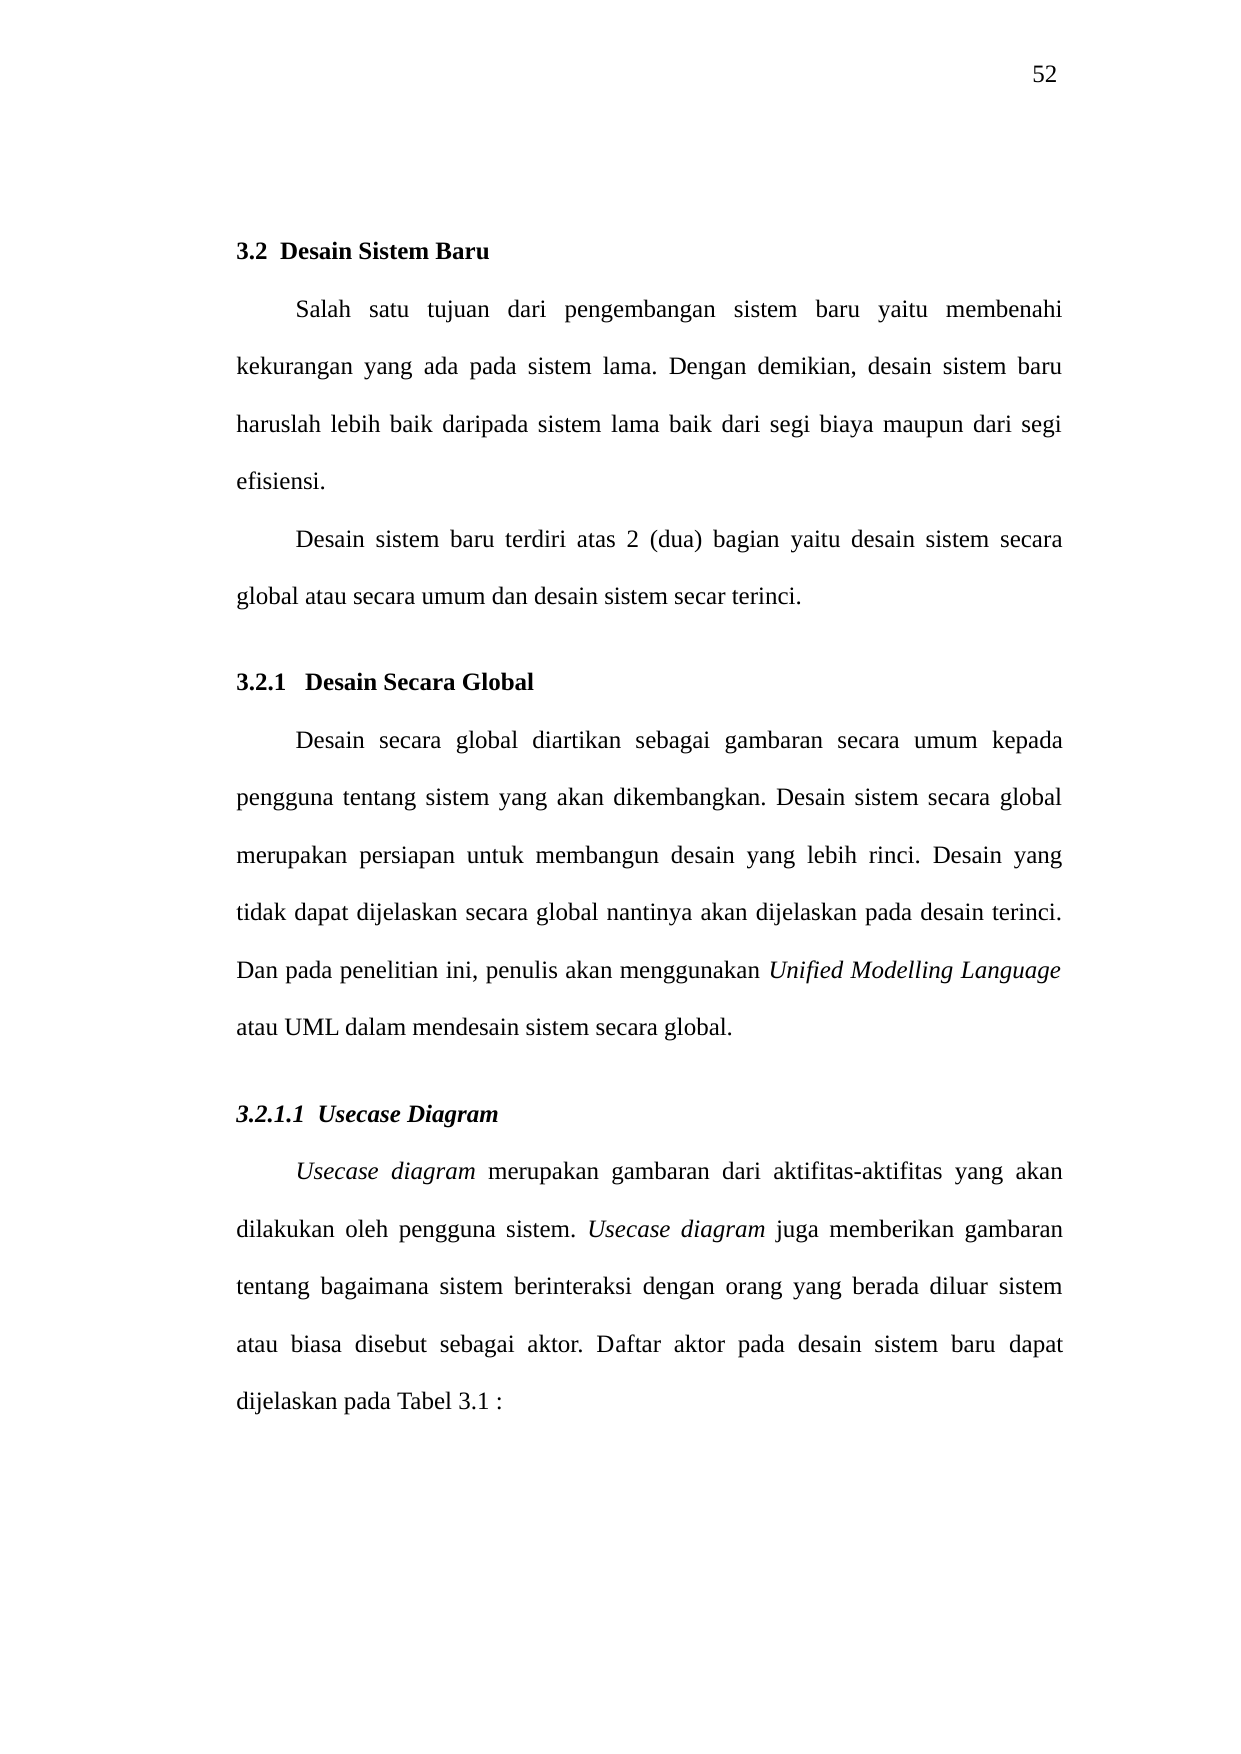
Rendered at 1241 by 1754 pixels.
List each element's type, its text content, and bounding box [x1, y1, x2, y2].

subtitle Desain Secara Global [236, 667, 1063, 696]
text Desain secara global diartikan sebagai gambaran secara umum kepada pengguna tentang sistem yang akan dikembangkan. Desain sistem secara global merupakan persiapan untuk membangun desain yang lebih rinci. Desain yang tidak dapat dijelaskan secara global nantinya akan dijelaskan pada desain terinci. Dan pada penelitian ini, penulis akan menggunakan Unified Modelling Language atau UML dalam mendesain sistem secara global. [236, 725, 1063, 1041]
subtitle Usecase Diagram [236, 1099, 1063, 1127]
text Usecase diagram merupakan gambaran dari aktifitas-aktifitas yang akan dilakukan oleh pengguna sistem. Usecase diagram juga memberikan gambaran tentang bagaimana sistem berinteraksi dengan orang yang berada diluar sistem atau biasa disebut sebagai aktor. Daftar aktor pada desain sistem baru dapat dijelaskan pada Tabel 3.1 : [236, 1156, 1063, 1415]
text Desain sistem baru terdiri atas 2 (dua) bagian yaitu desain sistem secara global atau secara umum dan desain sistem secar terinci. [236, 524, 1063, 610]
subtitle Desain Sistem Baru [236, 236, 1063, 265]
text Salah satu tujuan dari pengembangan sistem baru yaitu membenahi kekurangan yang ada pada sistem lama. Dengan demikian, desain sistem baru haruslah lebih baik daripada sistem lama baik dari segi biaya maupun dari segi efisiensi. [236, 294, 1063, 495]
